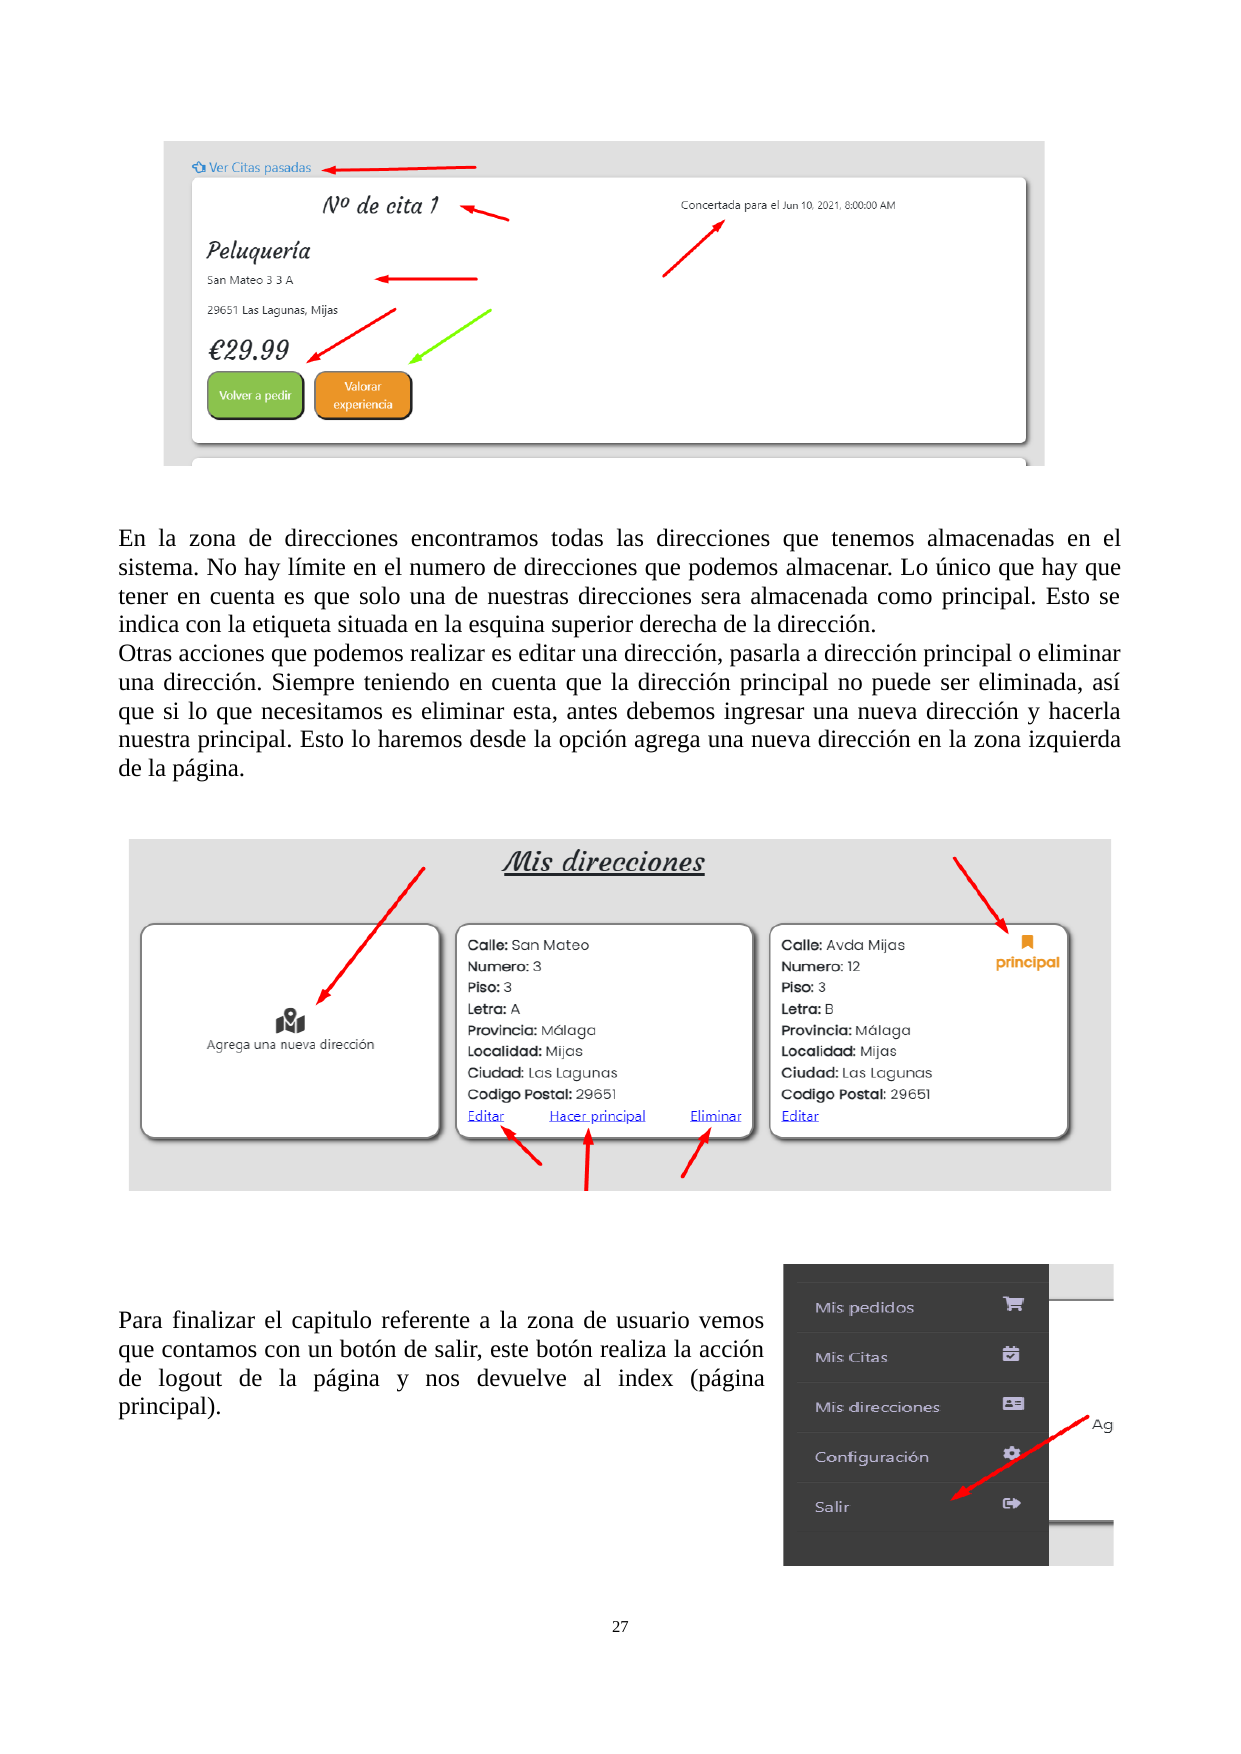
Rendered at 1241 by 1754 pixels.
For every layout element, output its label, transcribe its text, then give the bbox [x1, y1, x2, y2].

text Para finalizar el capitulo referente a la zona de usuario vemos que contamos con un botón de salir, este botón realiza la acción de logout de la página y nos devuelve al index (página principal). [118, 1305, 783, 1420]
picture [128, 839, 1112, 1191]
text En la zona de direcciones encontramos todas las direcciones que tenemos almacenadas en el sistema. No hay límite en el numero de direcciones que podemos almacenar. Lo único que hay que tener en cuenta es que solo una de nuestras direcciones sera almacenada como principal. Esto se indica con la etiqueta situada en la esquina superior derecha de la dirección. [118, 523, 1122, 638]
text Otras acciones que podemos realizar es editar una dirección, pasarla a dirección principal o eliminar una dirección. Siempre teniendo en cuenta que la dirección principal no puede ser eliminada, así que si lo que necesitamos es eliminar esta, antes debemos ingresar una nueva dirección y hacerla nuestra principal. Esto lo haremos desde la opción agrega una nueva dirección en la zona izquierda de la página. [118, 638, 1122, 782]
picture [783, 1264, 1114, 1566]
picture [163, 141, 1045, 466]
